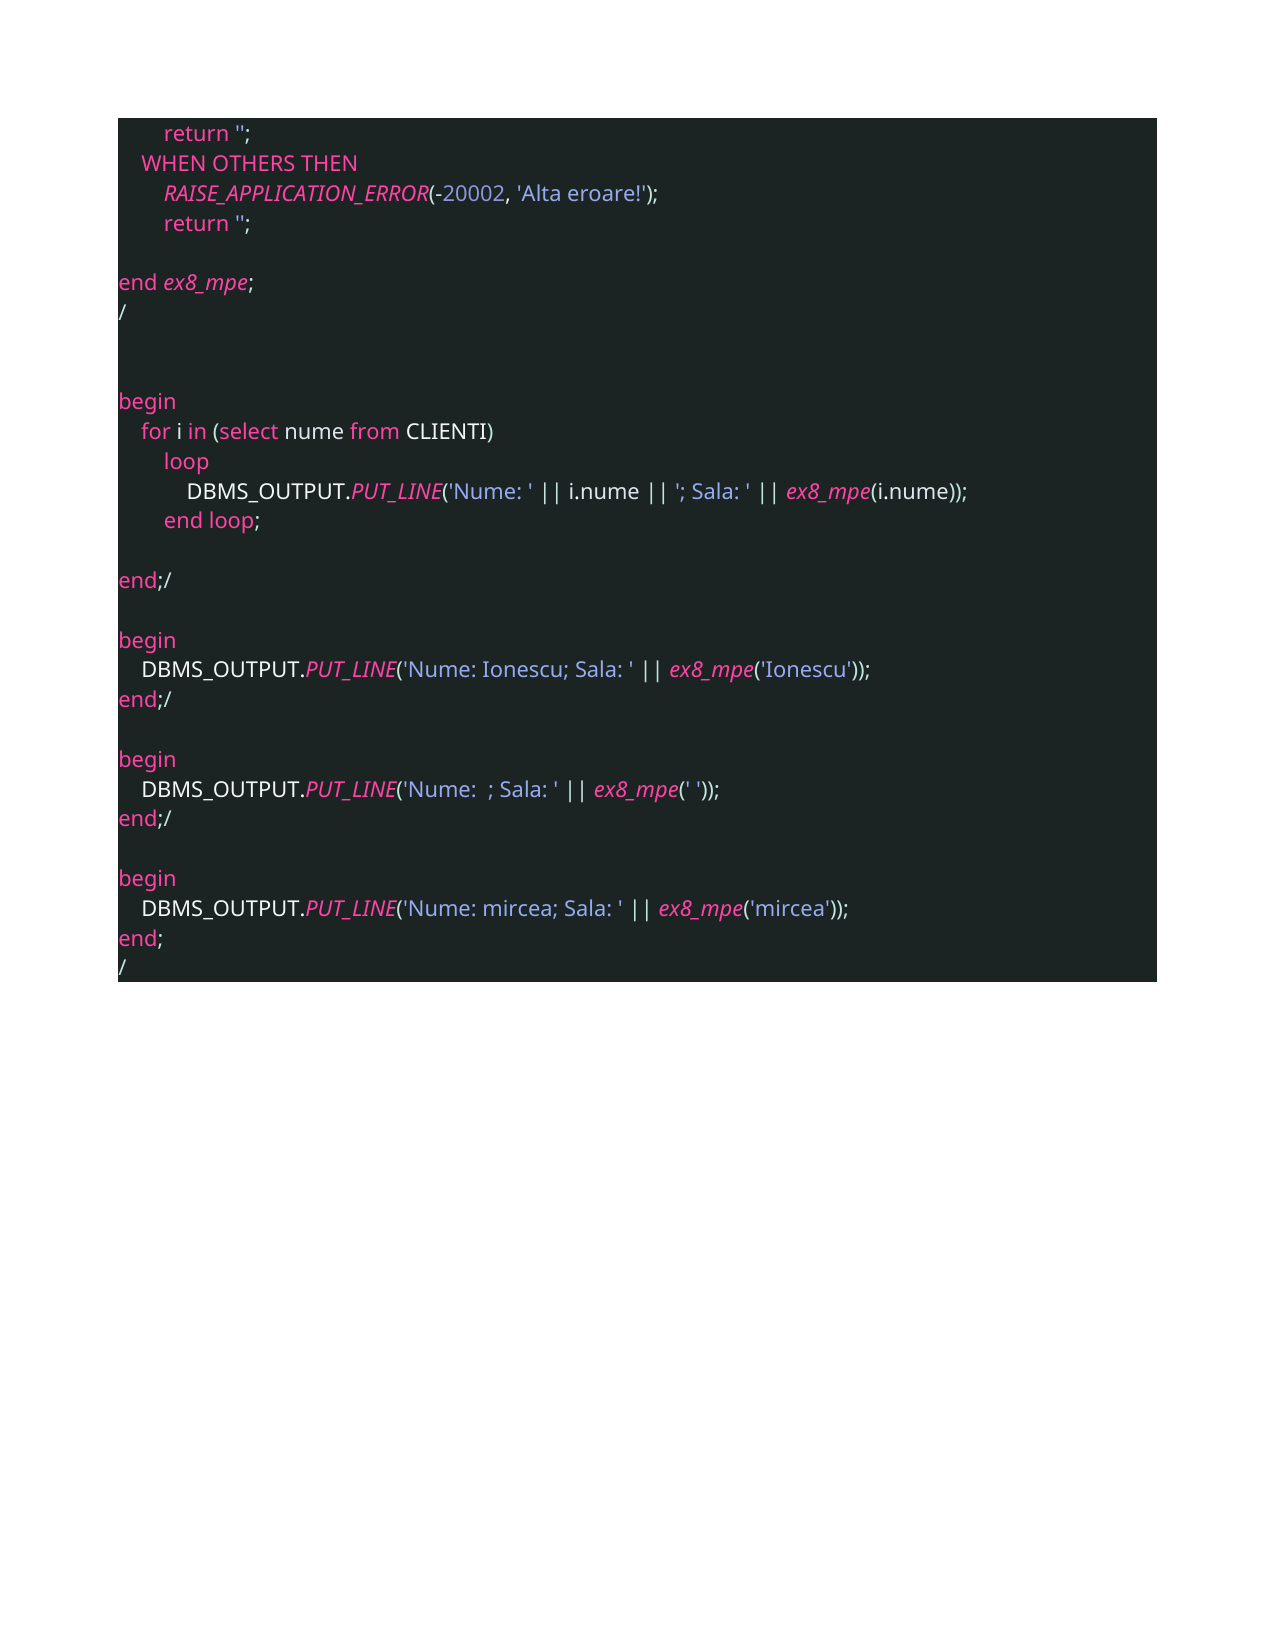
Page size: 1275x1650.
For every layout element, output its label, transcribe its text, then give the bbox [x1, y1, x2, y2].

text return ''; WHEN OTHERS THEN RAISE_APPLICATION_ERROR(-20002, 'Alta eroare!'); return ''; end ex8_mpe; / begin for i in (select nume from CLIENTI) loop DBMS_OUTPUT.PUT_LINE('Nume: ' || i.nume || '; Sala: ' || ex8_mpe(i.nume)); end loop; end;/ begin DBMS_OUTPUT.PUT_LINE('Nume: Ionescu; Sala: ' || ex8_mpe('Ionescu')); end;/ begin DBMS_OUTPUT.PUT_LINE('Nume: ; Sala: ' || ex8_mpe(' ')); end;/ begin DBMS_OUTPUT.PUT_LINE('Nume: mircea; Sala: ' || ex8_mpe('mircea')); end; / [118, 118, 1157, 982]
